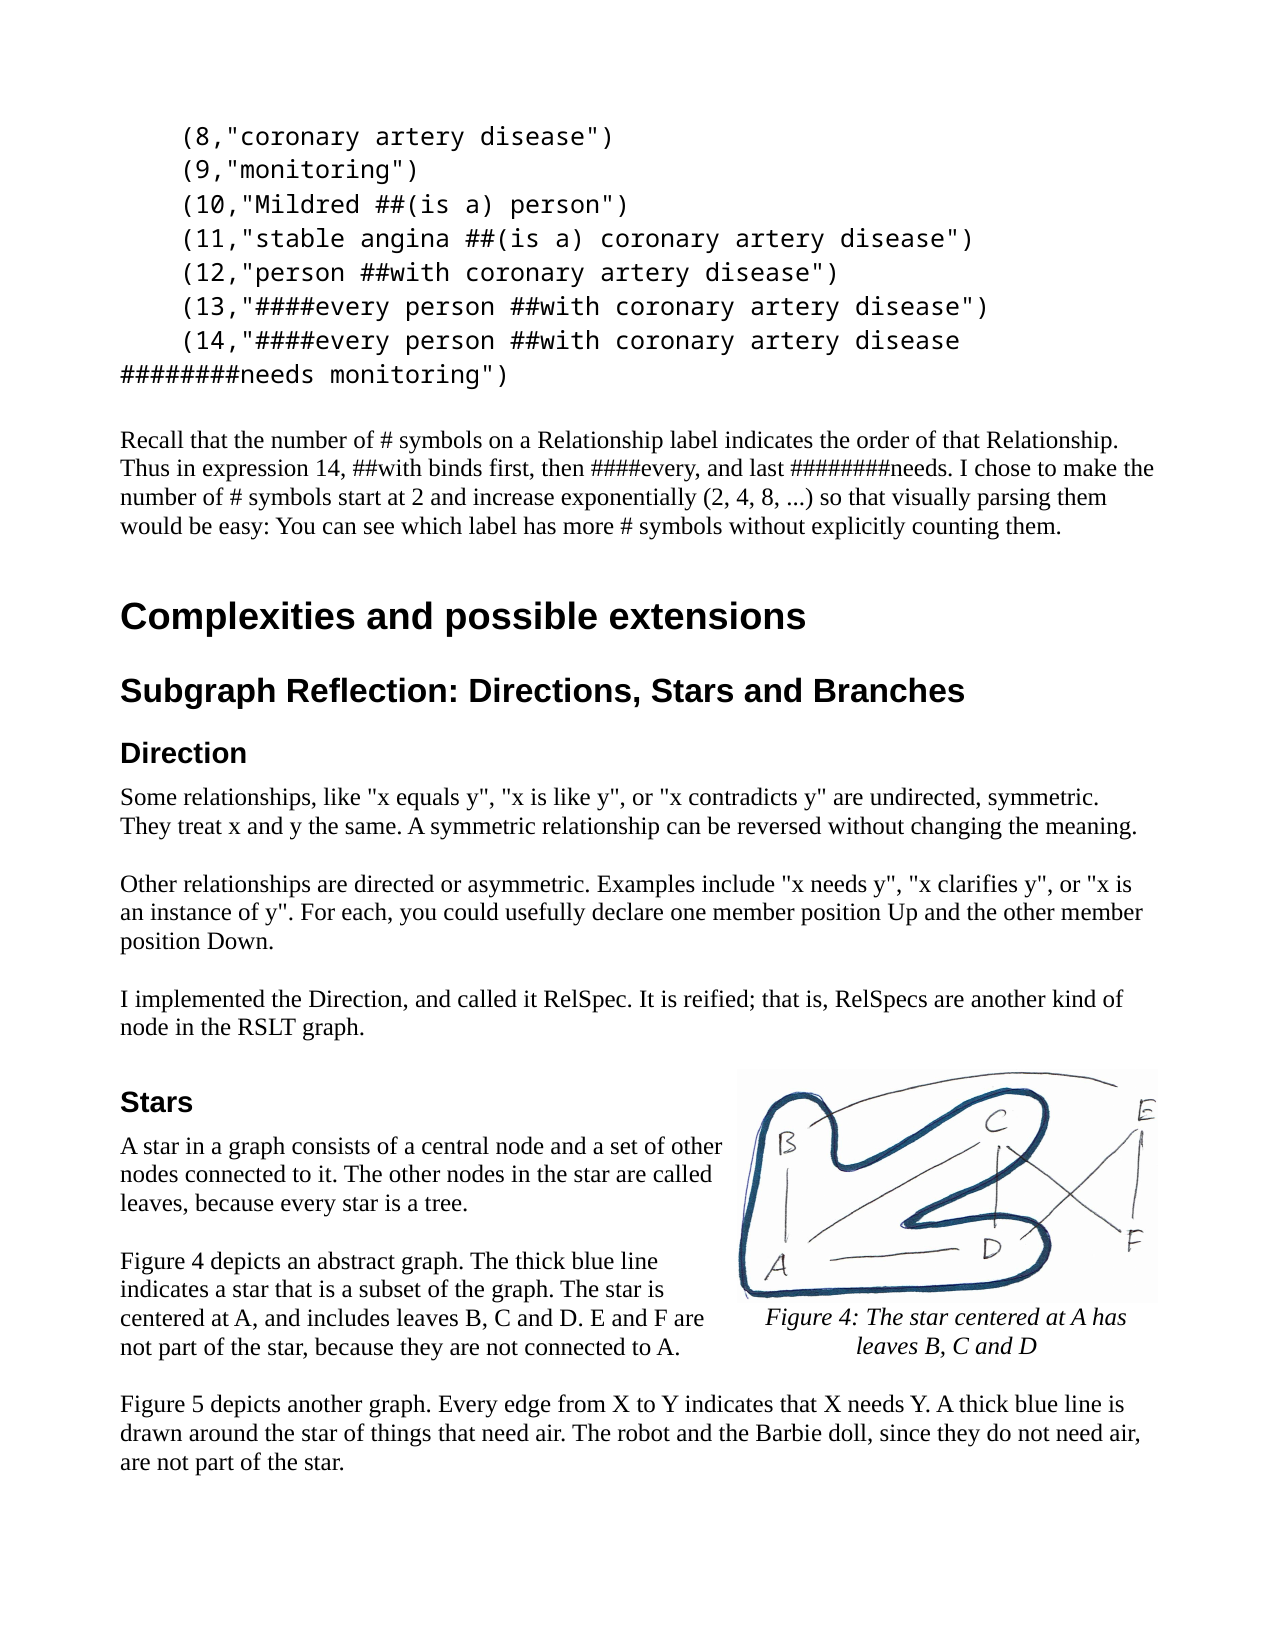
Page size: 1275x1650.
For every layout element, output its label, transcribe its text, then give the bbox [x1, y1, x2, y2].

text Some relationships, like "x equals y", "x is like y", or "x contradicts y" are undirected, symmetric. They treat x and y the same. A symmetric relationship can be reversed without changing the meaning. [120, 782, 1155, 840]
text (12,"person ##with coronary artery disease") [120, 254, 1155, 288]
text (9,"monitoring") [120, 152, 1155, 186]
text (13,"####every person ##with coronary artery disease") [120, 288, 1155, 322]
subtitle Stars [120, 1084, 736, 1118]
subtitle Direction [120, 736, 1155, 770]
text (10,"Mildred ##(is a) person") [120, 186, 1155, 220]
text (8,"coronary artery disease") [120, 118, 1155, 152]
text (11,"stable angina ##(is a) coronary artery disease") [120, 220, 1155, 254]
text I implemented the Direction, and called it RelSpec. It is reified; that is, RelSpecs are another kind of node in the RSLT graph. [120, 984, 1155, 1041]
text (14,"####every person ##with coronary artery disease ########needs monitoring") [120, 322, 1155, 391]
text Figure 5 depicts another graph. Every edge from X to Y indicates that X needs Y. A thick blue line is drawn around the star of things that need air. The robot and the Barbie doll, since they do not need air, are not part of the star. [120, 1389, 1155, 1476]
text A star in a graph consists of a central node and a set of other nodes connected to it. The other nodes in the star are called leaves, because every star is a tree. [120, 1131, 736, 1217]
text Other relationships are directed or asymmetric. Examples include "x needs y", "x clarifies y", or "x is an instance of y". For each, you could usefully declare one member position Up and the other member position Down. [120, 869, 1155, 955]
text Figure 4 depicts an abstract graph. The thick blue line indicates a star that is a subset of the graph. The star is centered at A, and includes leaves B, C and D. E and F are not part of the star, because they are not connected to A. [120, 1246, 1155, 1361]
subtitle Complexities and possible extensions [120, 593, 1155, 637]
text Figure 4: The star centered at A has leaves B, C and D [737, 1303, 1158, 1360]
picture [736, 1069, 1158, 1303]
subtitle Subgraph Reflection: Directions, Stars and Branches [120, 670, 1155, 709]
text Recall that the number of # symbols on a Relationship label indicates the order of that Relationship. Thus in expression 14, ##with binds first, then ####every, and last ########needs. I chose to make the number of # symbols start at 2 and increase exponentially (2, 4, 8, ...) so that visually parsing them would be easy: You can see which label has more # symbols without explicitly counting them. [120, 425, 1155, 540]
